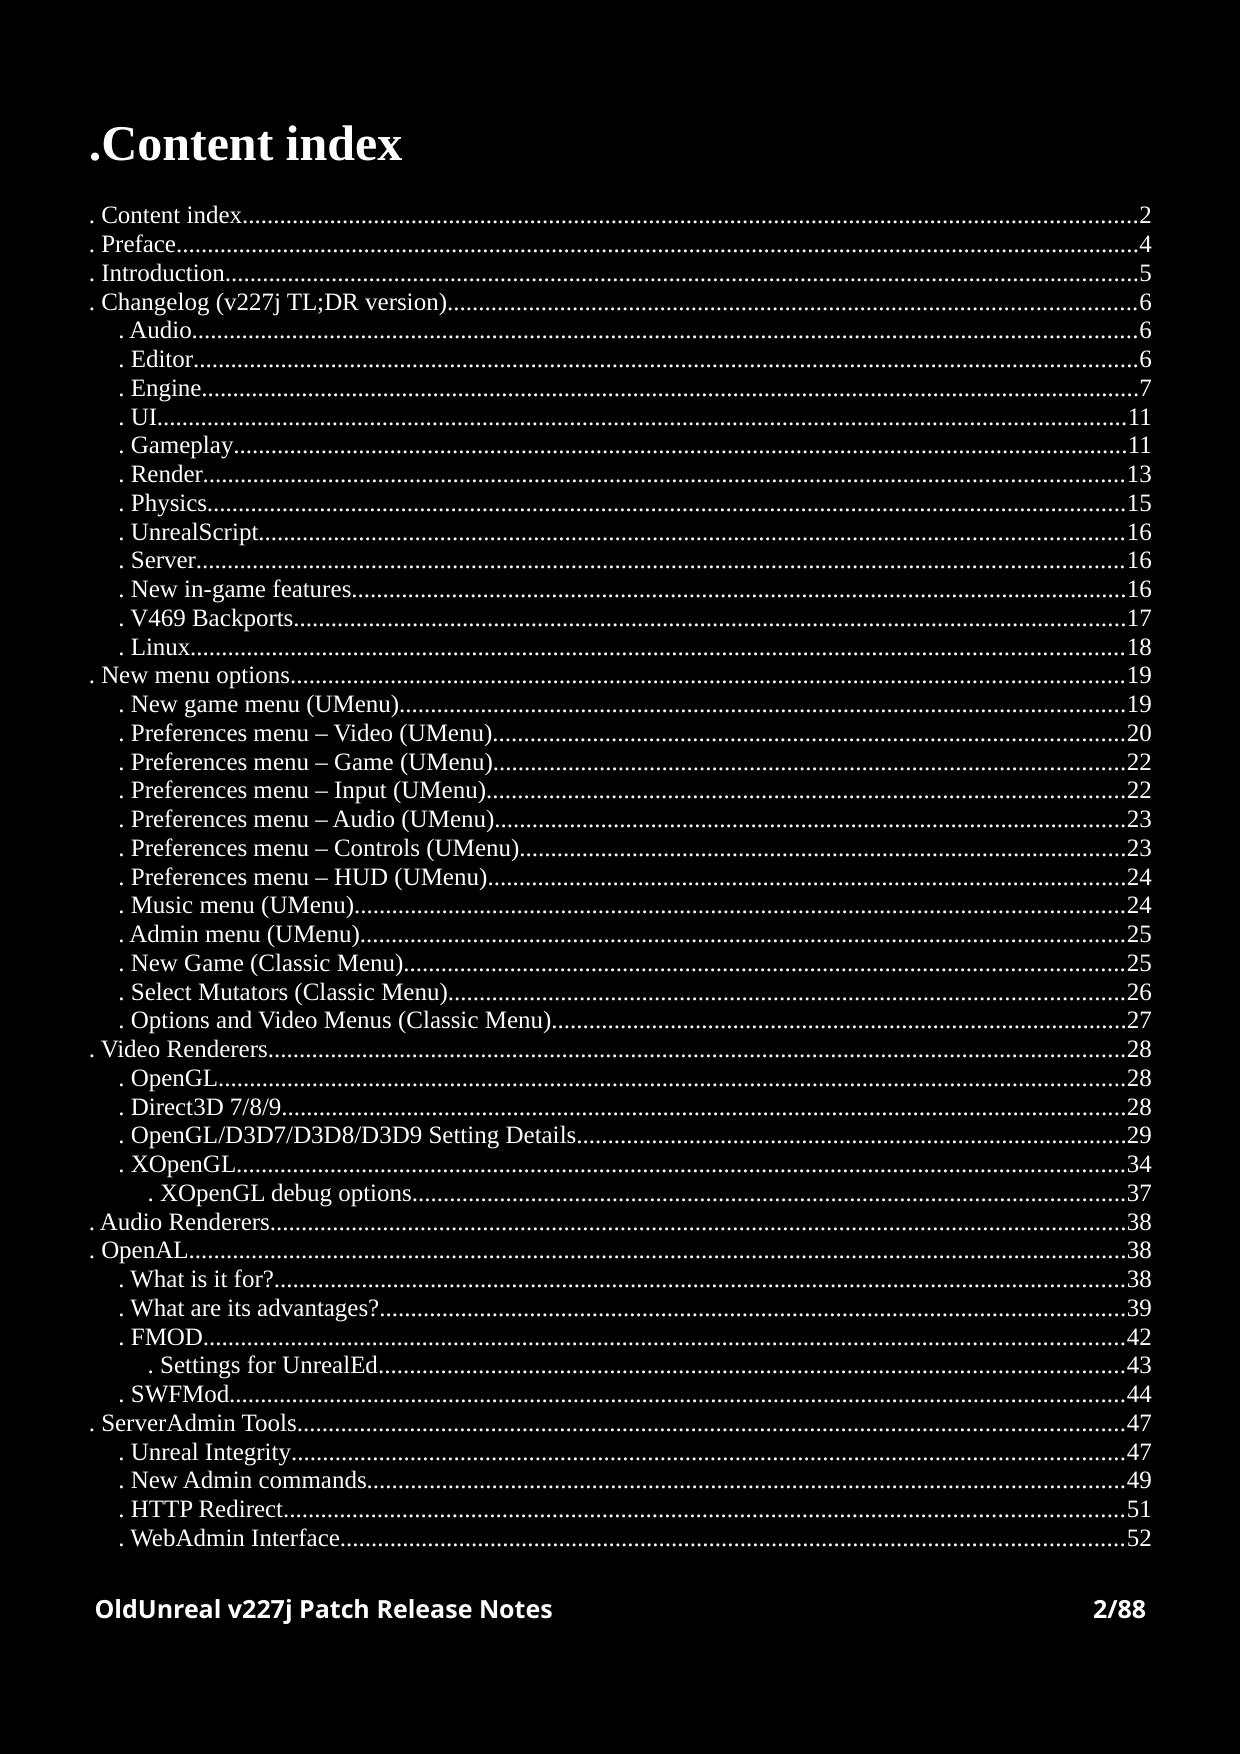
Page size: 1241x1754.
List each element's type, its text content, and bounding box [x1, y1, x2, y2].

text . HTTP Redirect 51 [118, 1494, 1152, 1523]
text . Admin menu (UMenu) 25 [118, 919, 1152, 948]
text . Audio Renderers 38 [88, 1207, 1152, 1236]
text . Select Mutators (Classic Menu) 26 [118, 977, 1152, 1006]
text . OpenAL 38 [88, 1236, 1152, 1264]
text . Preface 4 [88, 229, 1152, 258]
text . Preferences menu – Game (UMenu) 22 [118, 747, 1152, 776]
text . Unreal Integrity 47 [118, 1437, 1152, 1466]
text . Video Renderers 28 [88, 1034, 1152, 1063]
text . FMOD 42 [118, 1322, 1152, 1351]
text . Render 13 [118, 459, 1152, 488]
text . Options and Video Menus (Classic Menu) 27 [118, 1006, 1152, 1034]
text . Content index 2 [88, 201, 1152, 229]
text . Editor 6 [118, 344, 1152, 373]
text . Gameplay 11 [118, 431, 1152, 459]
text . Preferences menu – Video (UMenu) 20 [118, 718, 1152, 747]
text . SWFMod 44 [118, 1379, 1152, 1408]
text . Audio 6 [118, 316, 1152, 344]
text . Preferences menu – Controls (UMenu) 23 [118, 833, 1152, 862]
text . OpenGL/D3D7/D3D8/D3D9 Setting Details 29 [118, 1121, 1152, 1149]
text . Introduction 5 [88, 258, 1152, 287]
text . V469 Backports 17 [118, 603, 1152, 632]
text . UnrealScript 16 [118, 517, 1152, 546]
text . OpenGL 28 [118, 1063, 1152, 1092]
text . Physics 15 [118, 488, 1152, 517]
text . ServerAdmin Tools 47 [88, 1408, 1152, 1437]
text . New in-game features 16 [118, 574, 1152, 603]
text . Preferences menu – Input (UMenu) 22 [118, 776, 1152, 804]
text . WebAdmin Interface 52 [118, 1523, 1152, 1552]
text . UI 11 [118, 402, 1152, 431]
text . Settings for UnrealEd 43 [147, 1351, 1152, 1379]
text . What is it for? 38 [118, 1264, 1152, 1293]
text . XOpenGL debug options 37 [147, 1178, 1152, 1207]
text . Engine 7 [118, 373, 1152, 402]
text . New Admin commands 49 [118, 1466, 1152, 1494]
text . XOpenGL 34 [118, 1149, 1152, 1178]
text . New menu options 19 [88, 661, 1152, 689]
text . New Game (Classic Menu) 25 [118, 948, 1152, 977]
text . Music menu (UMenu) 24 [118, 891, 1152, 919]
text . Direct3D 7/8/9 28 [118, 1092, 1152, 1121]
text . What are its advantages? 39 [118, 1293, 1152, 1322]
text . Linux 18 [118, 632, 1152, 661]
text . Changelog (v227j TL;DR version) 6 [88, 287, 1152, 316]
text . Preferences menu – HUD (UMenu) 24 [118, 862, 1152, 891]
text . Preferences menu – Audio (UMenu) 23 [118, 804, 1152, 833]
text . New game menu (UMenu) 19 [118, 689, 1152, 718]
text . Server 16 [118, 546, 1152, 574]
subtitle Content index [88, 113, 1152, 171]
